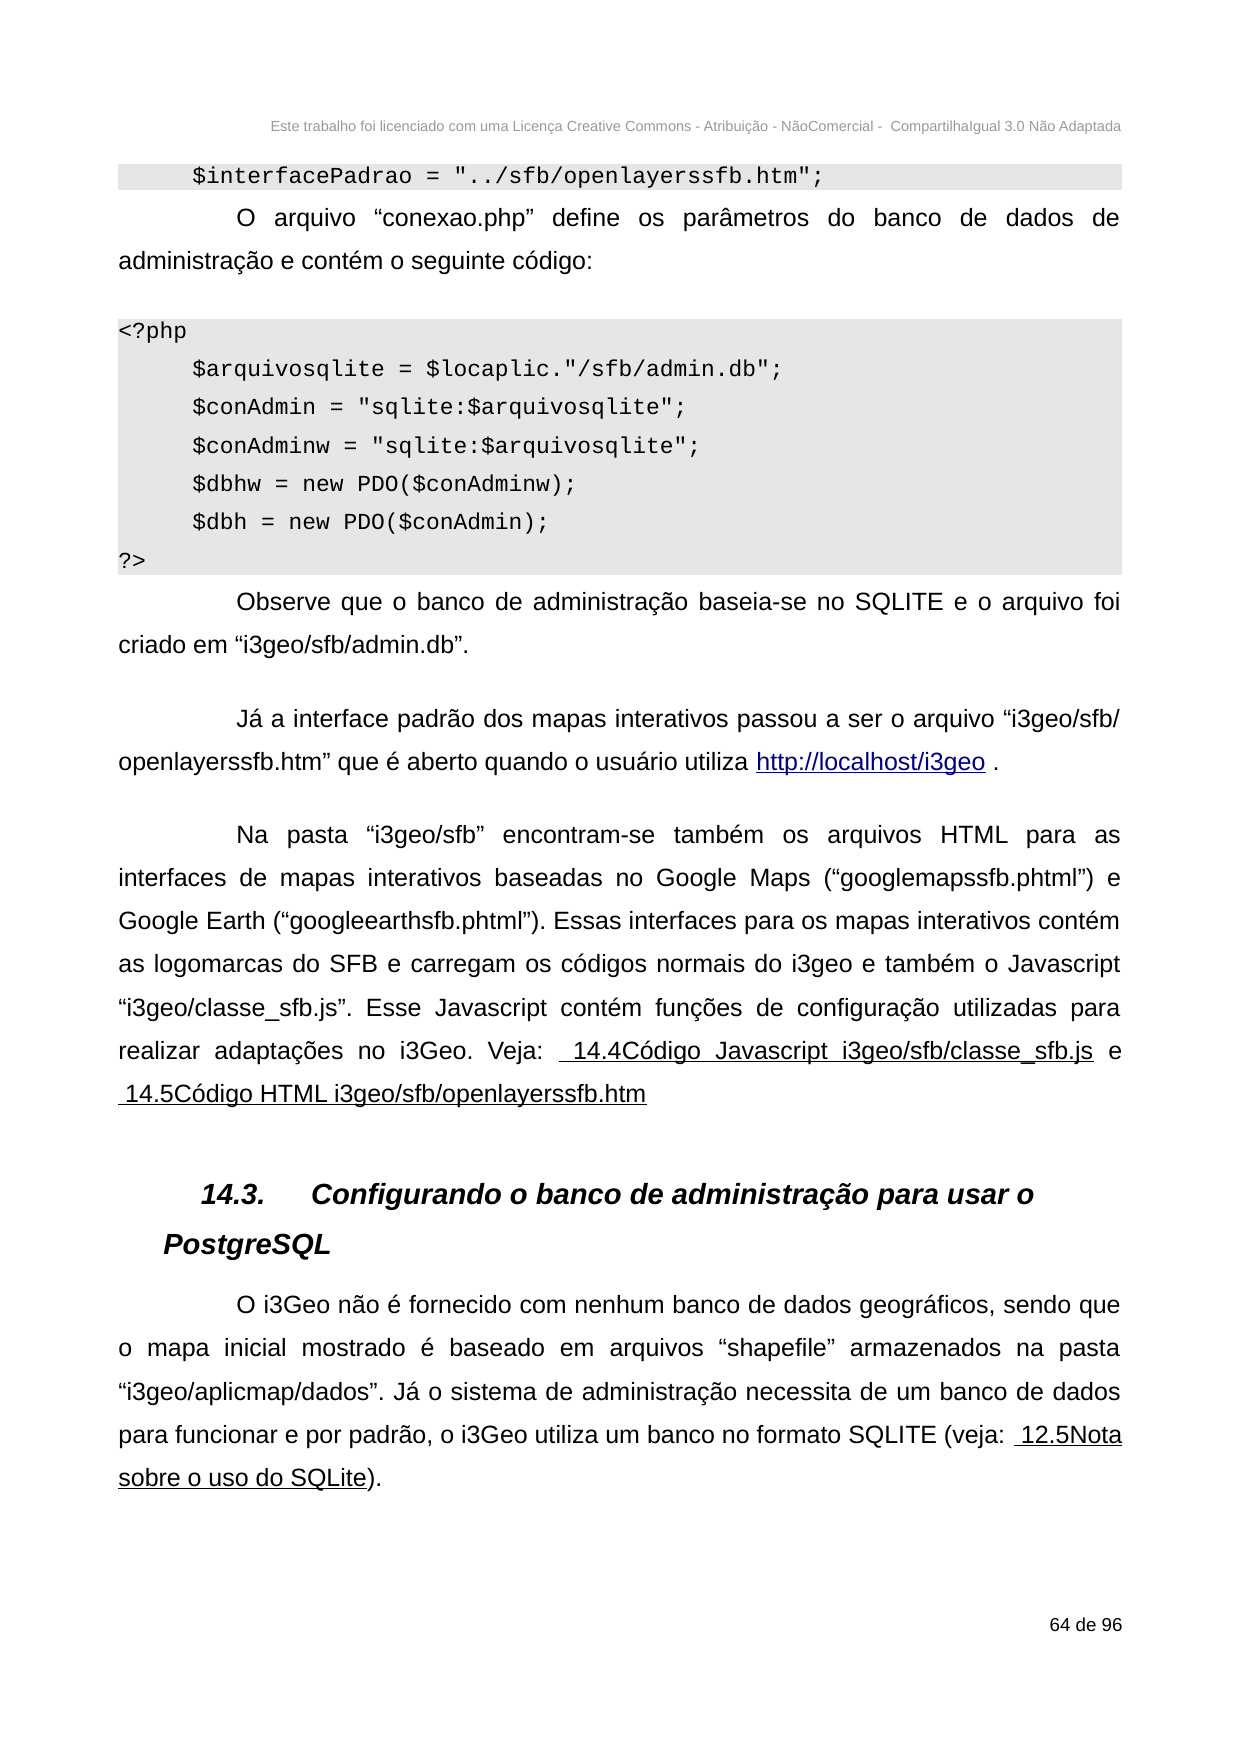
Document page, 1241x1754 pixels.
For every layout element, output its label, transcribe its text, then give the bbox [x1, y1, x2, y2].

text ?> [118, 549, 1122, 575]
subtitle Configurando o banco de administração para usar o PostgreSQL [163, 1177, 1077, 1261]
text O i3Geo não é fornecido com nenhum banco de dados geográficos, sendo que o mapa inicial mostrado é baseado em arquivos “shapefile” armazenados na pasta “i3geo/aplicmap/dados”. Já o sistema de administração necessita de um banco de dados para funcionar e por padrão, o i3Geo utiliza um banco no formato SQLITE (veja: 12.5.Nota sobre o uso do SQLite). [118, 1290, 1122, 1491]
text $arquivosqlite = $locaplic."/sfb/admin.db"; [118, 357, 1122, 383]
text $conAdmin = "sqlite:$arquivosqlite"; [118, 396, 1122, 422]
text O arquivo “conexao.php” define os parâmetros do banco de dados de administração e contém o seguinte código: [118, 203, 1122, 274]
text Na pasta “i3geo/sfb” encontram-se também os arquivos HTML para as interfaces de mapas interativos baseadas no Google Maps (“googlemapssfb.phtml”) e Google Earth (“googleearthsfb.phtml”). Essas interfaces para os mapas interativos contém as logomarcas do SFB e carregam os códigos normais do i3geo e também o Javascript “i3geo/classe_sfb.js”. Esse Javascript contém funções de configuração utilizadas para realizar adaptações no i3Geo. Veja: 14.4.Código Javascript i3geo/sfb/classe_sfb.js e 14.5.Código HTML i3geo/sfb/openlayerssfb.htm [118, 820, 1122, 1108]
text $dbhw = new PDO($conAdminw); [118, 472, 1122, 498]
text $interfacePadrao = "../sfb/openlayerssfb.htm"; [118, 164, 1122, 190]
text Observe que o banco de administração baseia-se no SQLITE e o arquivo foi criado em “i3geo/sfb/admin.db”. [118, 587, 1122, 659]
text Já a interface padrão dos mapas interativos passou a ser o arquivo “i3geo/sfb/ openlayerssfb.htm” que é aberto quando o usuário utiliza http://localhost/i3geo . [118, 704, 1122, 776]
text $dbh = new PDO($conAdmin); [118, 511, 1122, 537]
text $conAdminw = "sqlite:$arquivosqlite"; [118, 434, 1122, 460]
text <?php [118, 319, 1122, 345]
